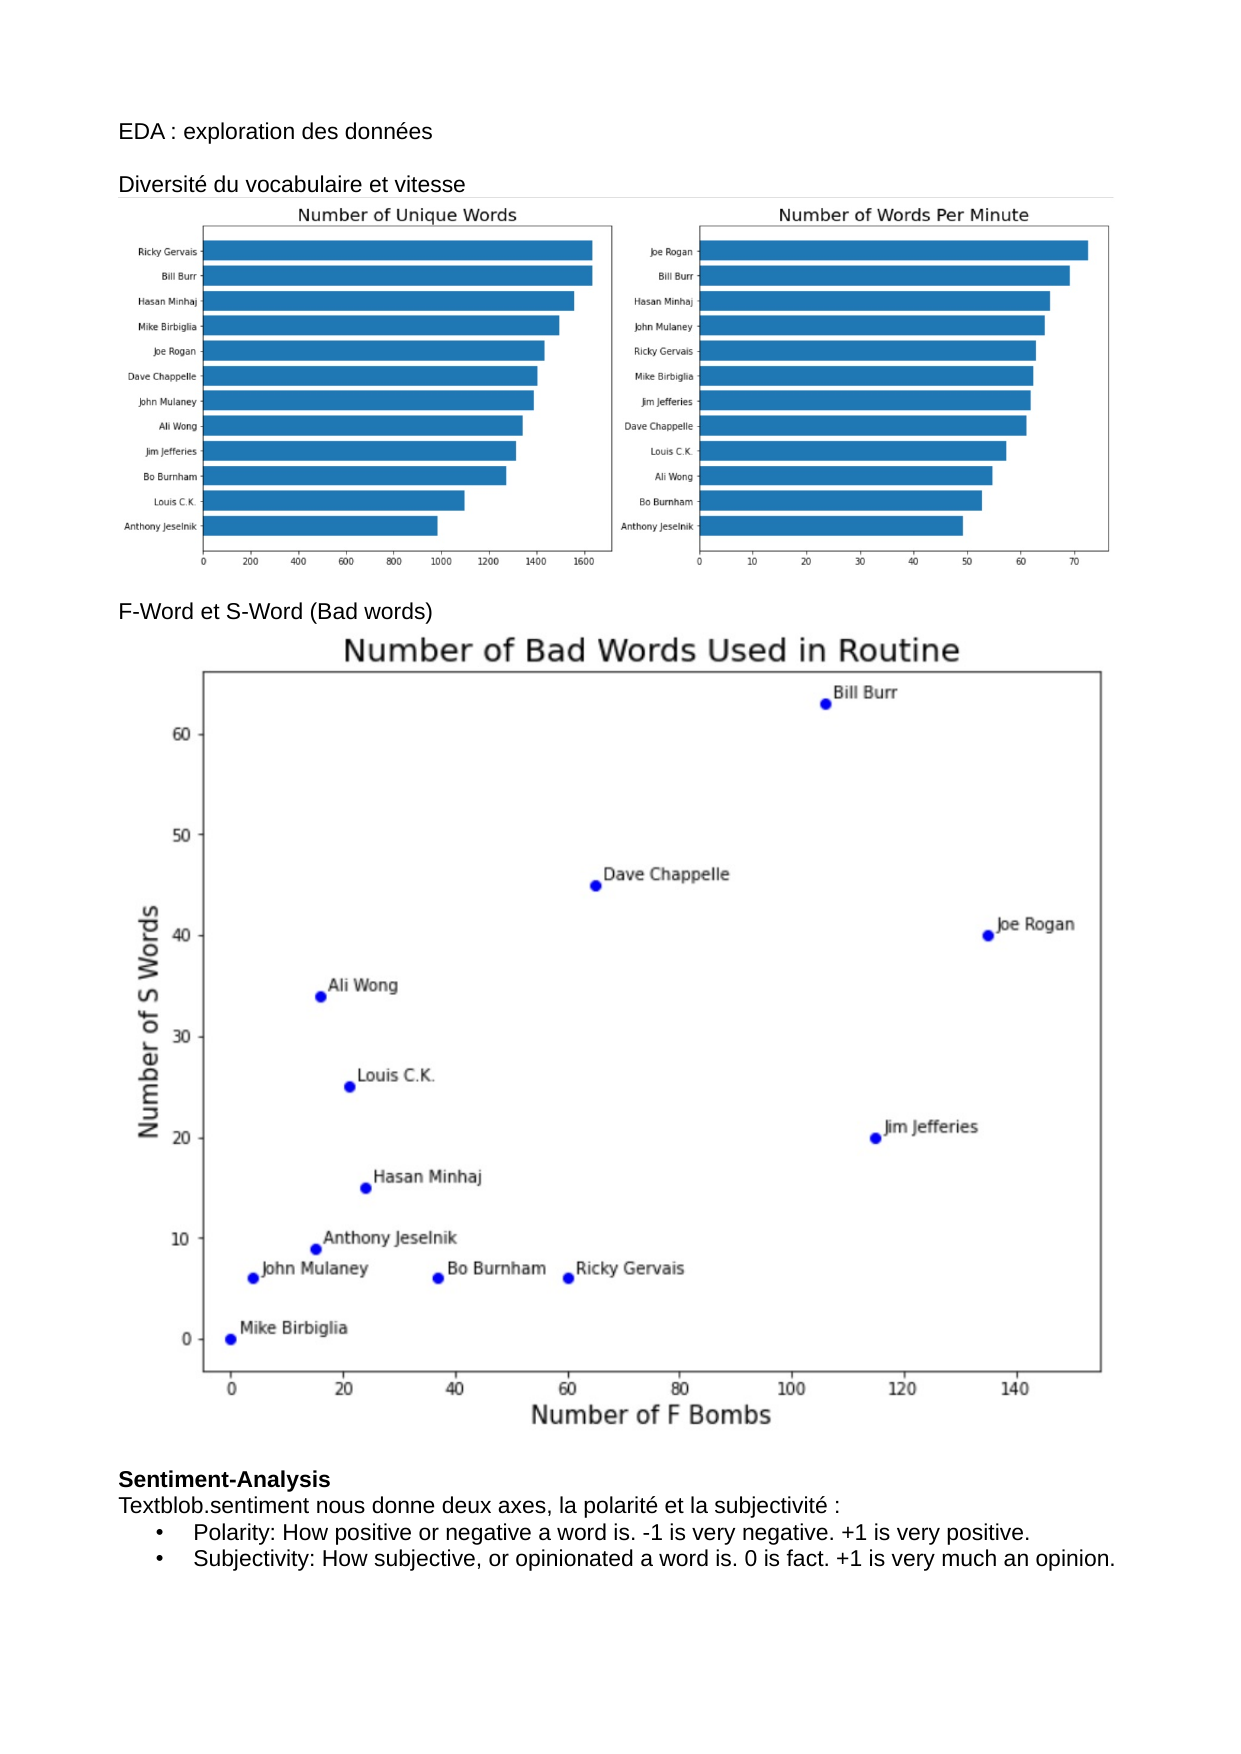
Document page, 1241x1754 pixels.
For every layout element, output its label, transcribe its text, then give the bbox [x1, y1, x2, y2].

list Polarity: How positive or negative a word is. -1 is very negative. +1 is very positive. [156, 1519, 1122, 1545]
text F-Word et S-Word (Bad words) [118, 598, 1122, 624]
picture [118, 197, 1122, 572]
picture [118, 624, 1122, 1440]
text Diversité du vocabulaire et vitesse [118, 171, 1122, 197]
text Textblob.sentiment nous donne deux axes, la polarité et la subjectivité : [118, 1492, 1122, 1519]
text EDA : exploration des données [118, 118, 1122, 144]
text Sentiment-Analysis [118, 1466, 1122, 1492]
list Subjectivity: How subjective, or opinionated a word is. 0 is fact. +1 is very much an opinion. [156, 1545, 1122, 1571]
